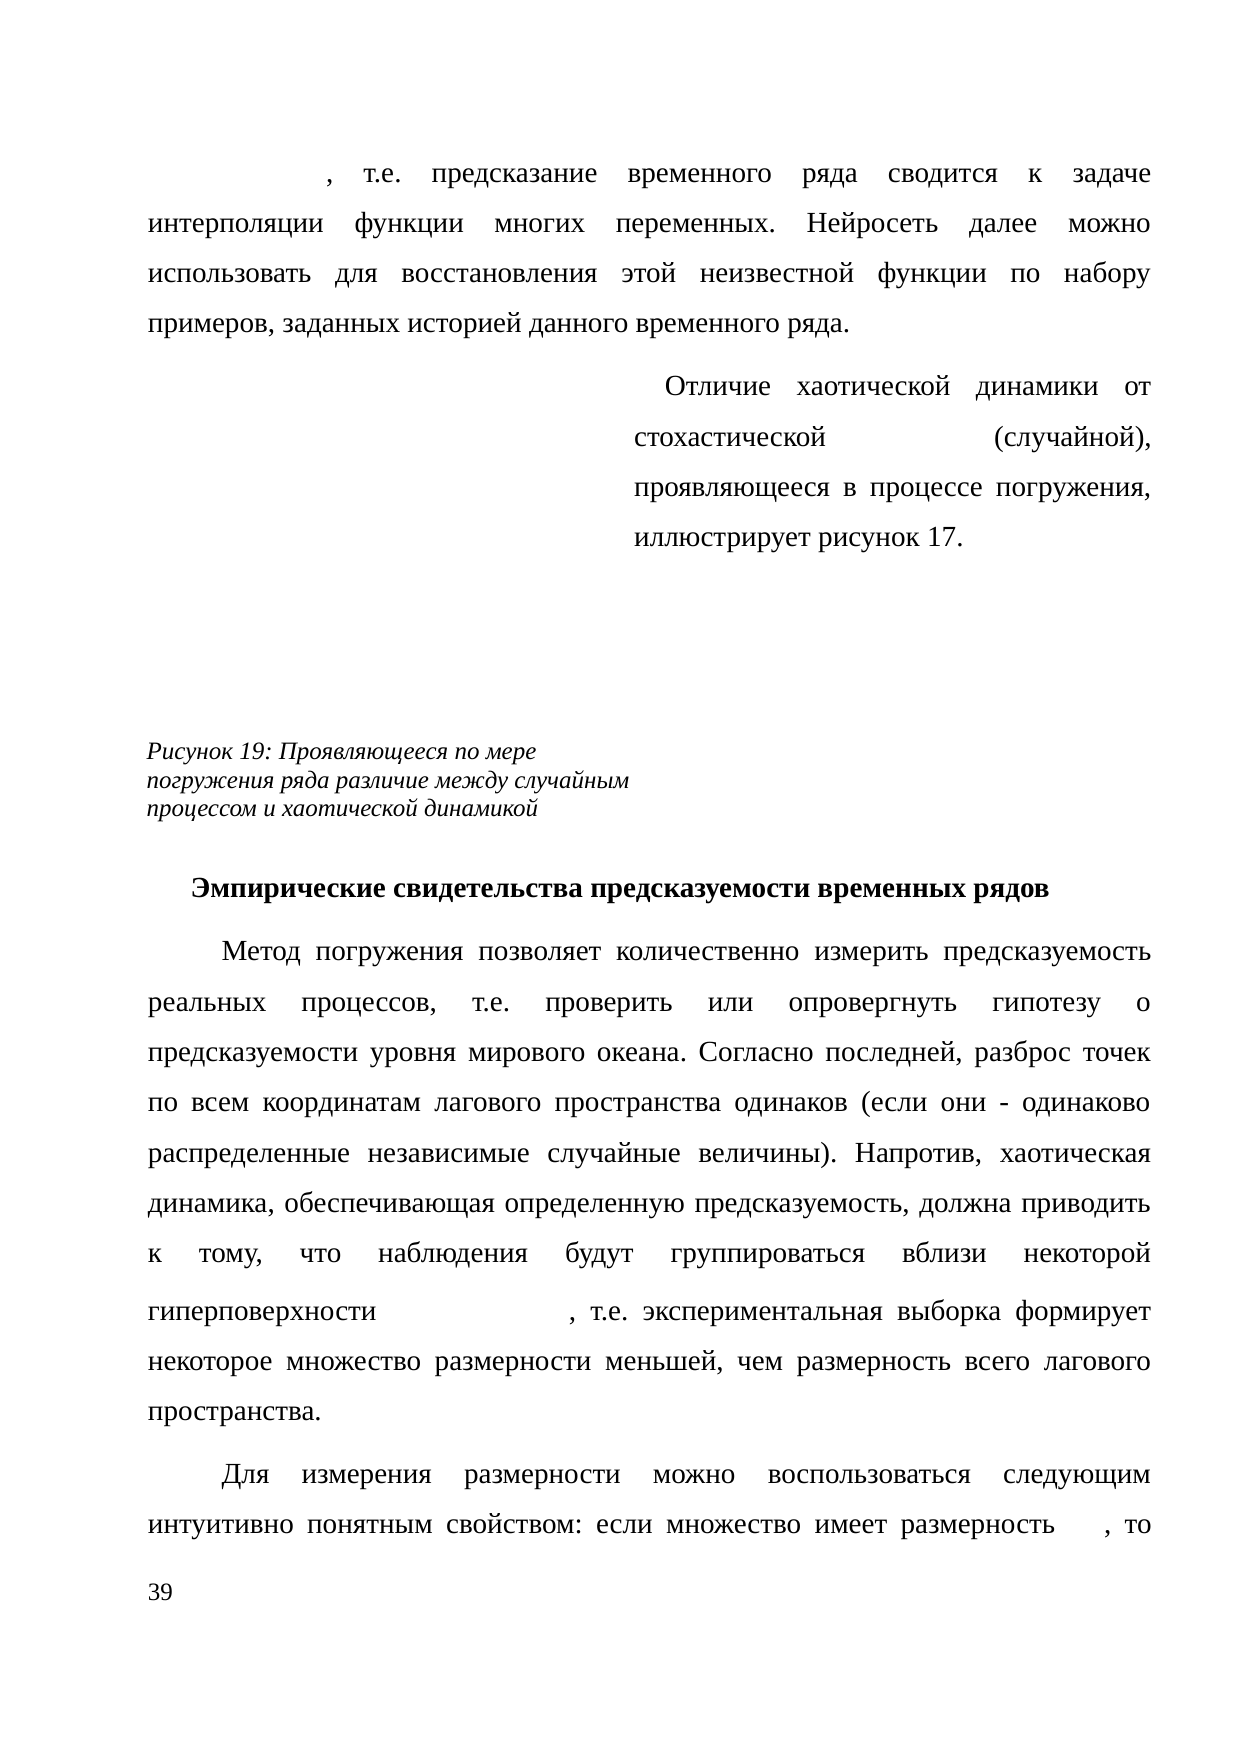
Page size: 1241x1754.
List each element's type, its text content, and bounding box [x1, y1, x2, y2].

text Метод погружения позволяет количественно измерить предсказуемость реальных процессов, т.е. проверить или опровергнуть гипотезу о предсказуемости уровня мирового океана. Согласно последней, разброс точек по всем координатам лагового пространства одинаков (если они - одинаково распределенные независимые случайные величины). Напротив, хаотическая динамика, обеспечивающая определенную предсказуемость, должна приводить к тому, что наблюдения будут группироваться вблизи некоторой гиперповерхности , т.е. экспериментальная выборка формирует некоторое множество размерности меньшей, чем размерность всего лагового пространства. [148, 933, 1152, 1427]
text Рисунок 19: Проявляющееся по мере погружения ряда различие между случайным процессом и хаотической динамикой [146, 404, 634, 822]
subtitle Эмпирические свидетельства предсказуемости временных рядов [190, 871, 1152, 904]
text , т.е. предсказание временного ряда сводится к задаче интерполяции функции многих переменных. Нейросеть далее можно использовать для восстановления этой неизвестной функции по набору примеров, заданных историей данного временного ряда. [148, 148, 1152, 339]
text Для измерения размерности можно воспользоваться следующим интуитивно понятным свойством: если множество имеет размерность , то [148, 1456, 1152, 1540]
text Отличие хаотической динамики от стохастической (случайной), проявляющееся в процессе погружения, иллюстрирует рисунок 17. [146, 368, 1152, 553]
